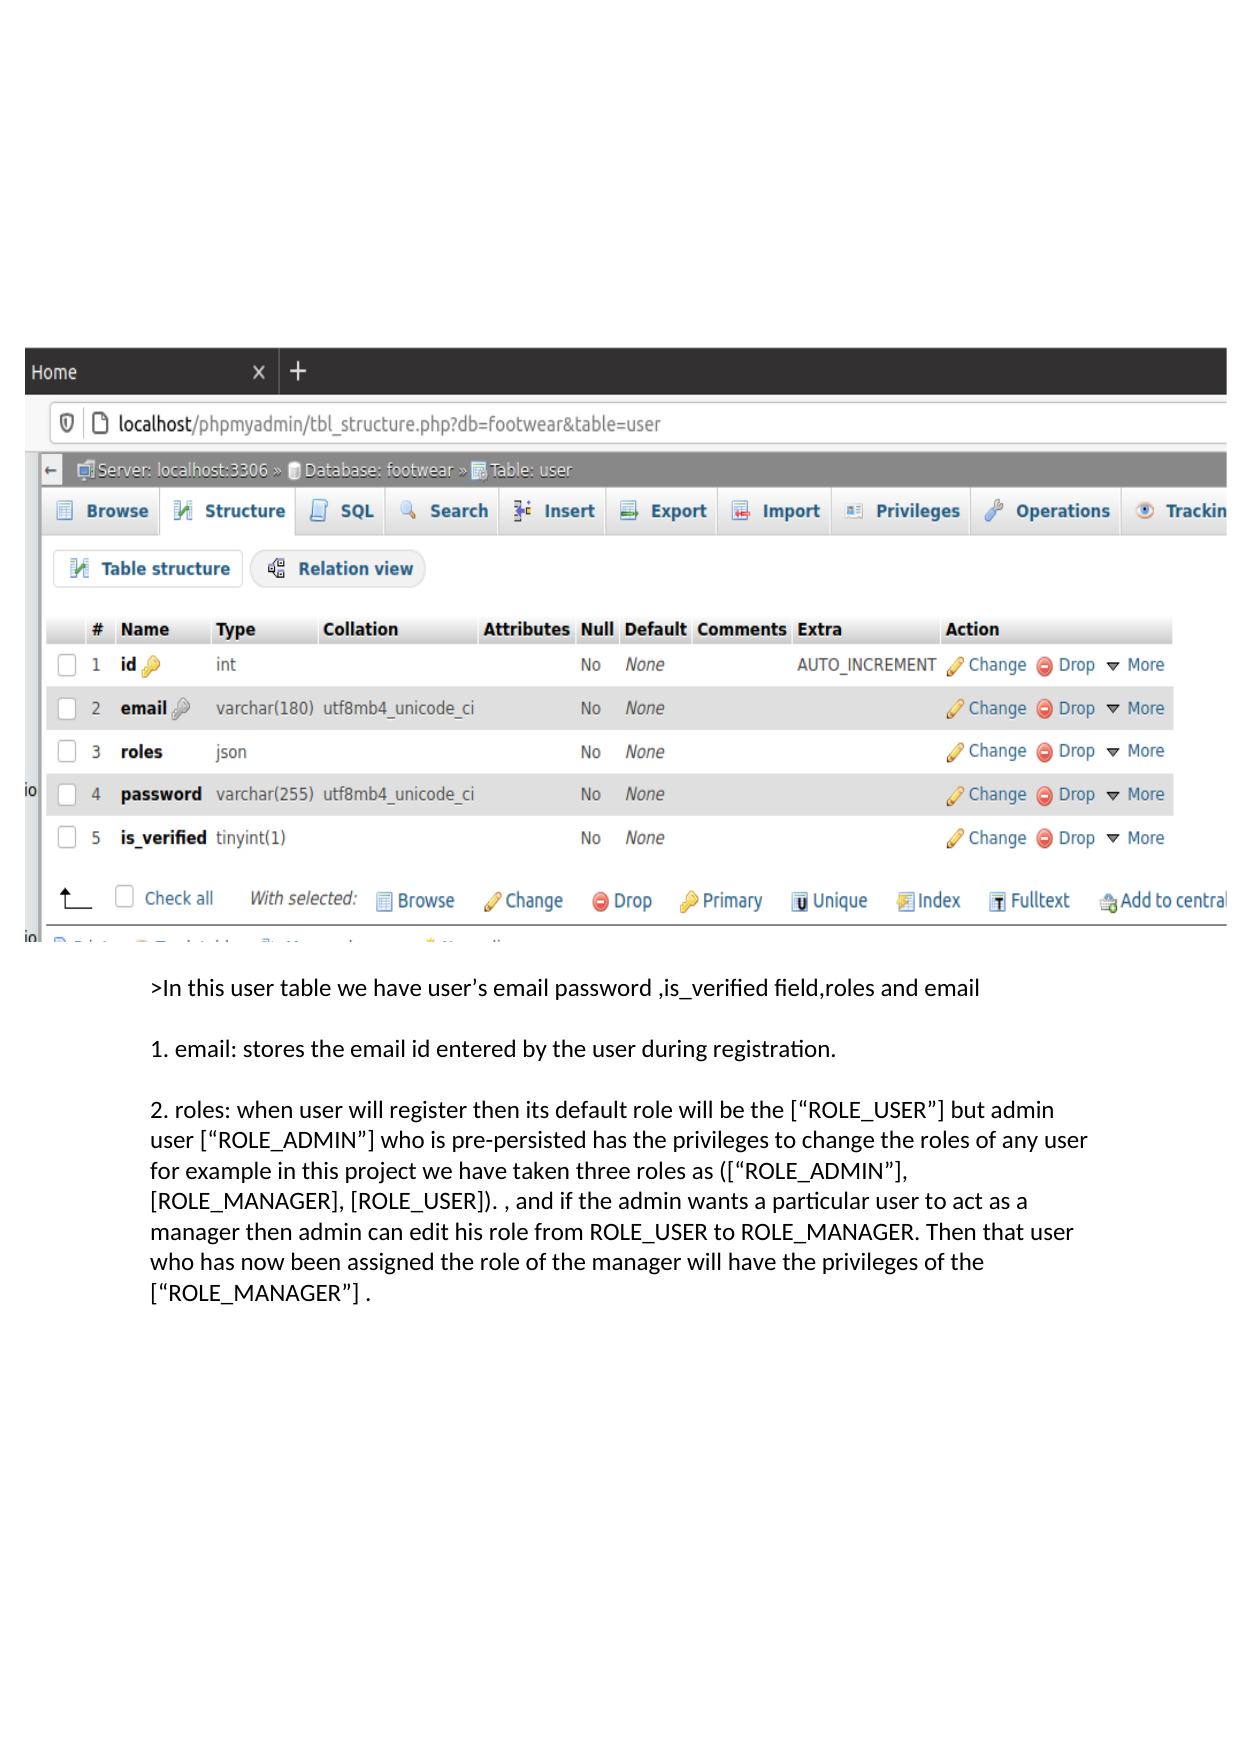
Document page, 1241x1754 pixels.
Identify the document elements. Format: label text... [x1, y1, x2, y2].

list >In this user table we have user’s email password ,is_verified field,roles and email [150, 972, 1090, 1002]
list 2. roles: when user will register then its default role will be the [“ROLE_USER”] but admin user [“ROLE_ADMIN”] who is pre-persisted has the privileges to change the roles of any user for example in this project we have taken three roles as ([“ROLE_ADMIN”], [ROLE_MANAGER], [ROLE_USER]). , and if the admin wants a particular user to act as a manager then admin can edit his role from ROLE_USER to ROLE_MANAGER. Then that user who has now been assigned the role of the manager will have the privileges of the [“ROLE_MANAGER”] . [150, 1094, 1090, 1307]
picture [25, 347, 966, 942]
list 1. email: stores the email id entered by the user during registration. [150, 1033, 1090, 1063]
